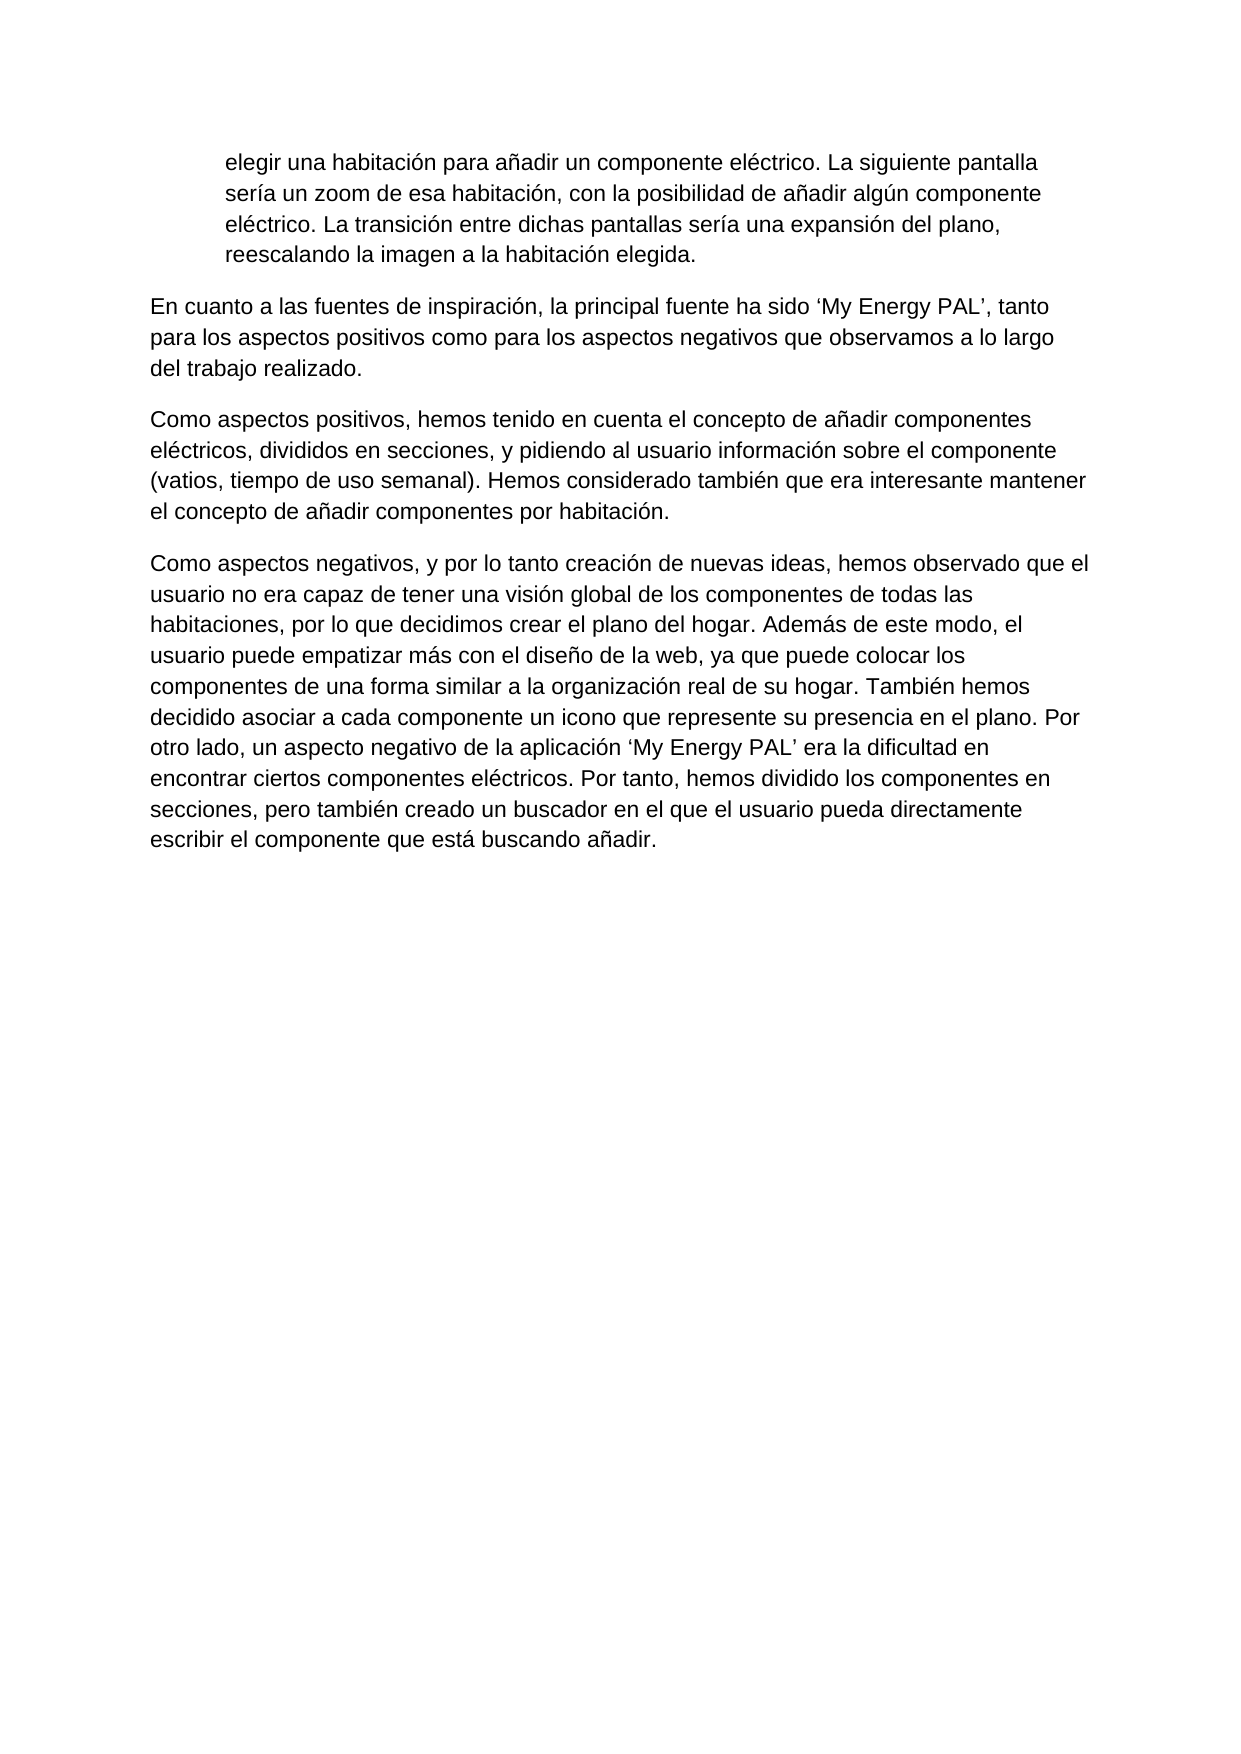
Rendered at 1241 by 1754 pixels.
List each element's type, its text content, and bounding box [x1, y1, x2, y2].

text Como aspectos positivos, hemos tenido en cuenta el concepto de añadir componentes eléctricos, divididos en secciones, y pidiendo al usuario información sobre el componente (vatios, tiempo de uso semanal). Hemos considerado también que era interesante mantener el concepto de añadir componentes por habitación. [150, 407, 1091, 524]
text Como aspectos negativos, y por lo tanto creación de nuevas ideas, hemos observado que el usuario no era capaz de tener una visión global de los componentes de todas las habitaciones, por lo que decidimos crear el plano del hogar. Además de este modo, el usuario puede empatizar más con el diseño de la web, ya que puede colocar los componentes de una forma similar a la organización real de su hogar. También hemos decidido asociar a cada componente un icono que represente su presencia en el plano. Por otro lado, un aspecto negativo de la aplicación ‘My Energy PAL’ era la dificultad en encontrar ciertos componentes eléctricos. Por tanto, hemos dividido los componentes en secciones, pero también creado un buscador en el que el usuario pueda directamente escribir el componente que está buscando añadir. [150, 551, 1091, 853]
text En cuanto a las fuentes de inspiración, la principal fuente ha sido ‘My Energy PAL’, tanto para los aspectos positivos como para los aspectos negativos que observamos a lo largo del trabajo realizado. [150, 294, 1091, 381]
list elegir una habitación para añadir un componente eléctrico. La siguiente pantalla sería un zoom de esa habitación, con la posibilidad de añadir algún componente eléctrico. La transición entre dichas pantallas sería una expansión del plano, reescalando la imagen a la habitación elegida. [187, 150, 1091, 268]
